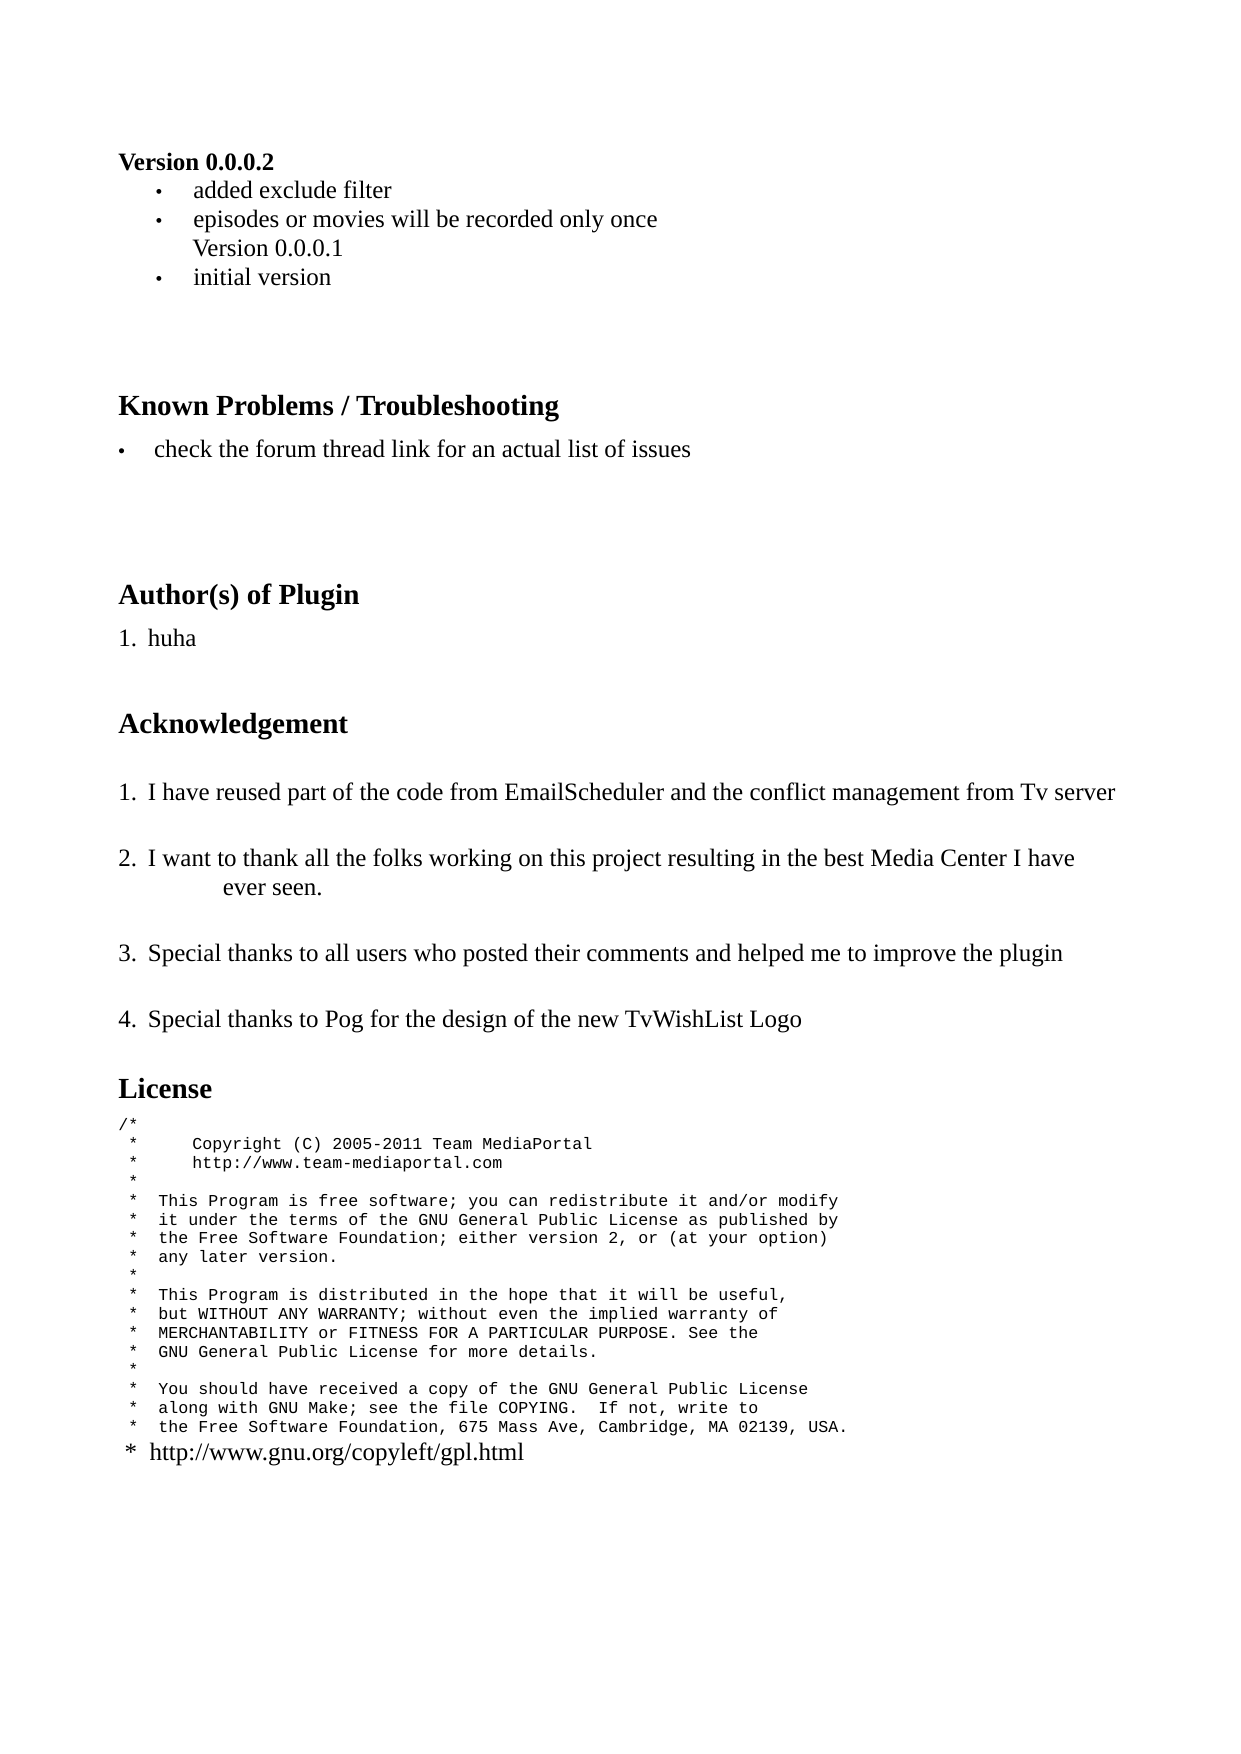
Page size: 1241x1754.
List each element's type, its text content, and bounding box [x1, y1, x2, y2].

text /* [118, 1117, 1122, 1136]
text * This Program is free software; you can redistribute it and/or modify [118, 1192, 1122, 1211]
text * This Program is distributed in the hope that it will be useful, [118, 1287, 1122, 1305]
text * GNU General Public License for more details. [118, 1343, 1122, 1362]
text * [118, 1362, 1122, 1381]
text * [118, 1173, 1122, 1192]
text * but WITHOUT ANY WARRANTY; without even the implied warranty of [118, 1305, 1122, 1324]
list check the forum thread link for an actual list of issues [118, 434, 1122, 463]
text Known Problems / Troubleshooting [118, 388, 1122, 421]
list episodes or movies will be recorded only once [156, 204, 1122, 233]
list added exclude filter [156, 176, 1122, 204]
list Special thanks to all users who posted their comments and helped me to improve the plugin [118, 938, 1122, 967]
text * MERCHANTABILITY or FITNESS FOR A PARTICULAR PURPOSE. See the [118, 1324, 1122, 1343]
list Special thanks to Pog for the design of the new TvWishList Logo [118, 1004, 1122, 1033]
text * along with GNU Make; see the file COPYING. If not, write to [118, 1400, 1122, 1418]
text * [118, 1268, 1122, 1287]
text * the Free Software Foundation; either version 2, or (at your option) [118, 1230, 1122, 1249]
text Version 0.0.0.1 [118, 233, 1122, 262]
text Version 0.0.0.2 [118, 147, 1122, 176]
list I have reused part of the code from EmailScheduler and the conflict management from Tv server [118, 777, 1122, 806]
text Acknowledgement [118, 706, 1122, 739]
text * it under the terms of the GNU General Public License as published by [118, 1211, 1122, 1230]
text * Copyright (C) 2005-2011 Team MediaPortal [118, 1136, 1122, 1154]
list huha [118, 623, 1122, 652]
text * http://www.team-mediaportal.com [118, 1154, 1122, 1173]
text License [118, 1071, 1122, 1104]
text * http://www.gnu.org/copyleft/gpl.html [118, 1437, 1122, 1466]
list initial version [156, 262, 1122, 291]
text Author(s) of Plugin [118, 577, 1122, 611]
text * the Free Software Foundation, 675 Mass Ave, Cambridge, MA 02139, USA. [118, 1418, 1122, 1437]
text * any later version. [118, 1249, 1122, 1268]
list I want to thank all the folks working on this project resulting in the best Media Center I have ever seen. [118, 843, 1122, 901]
text * You should have received a copy of the GNU General Public License [118, 1381, 1122, 1400]
